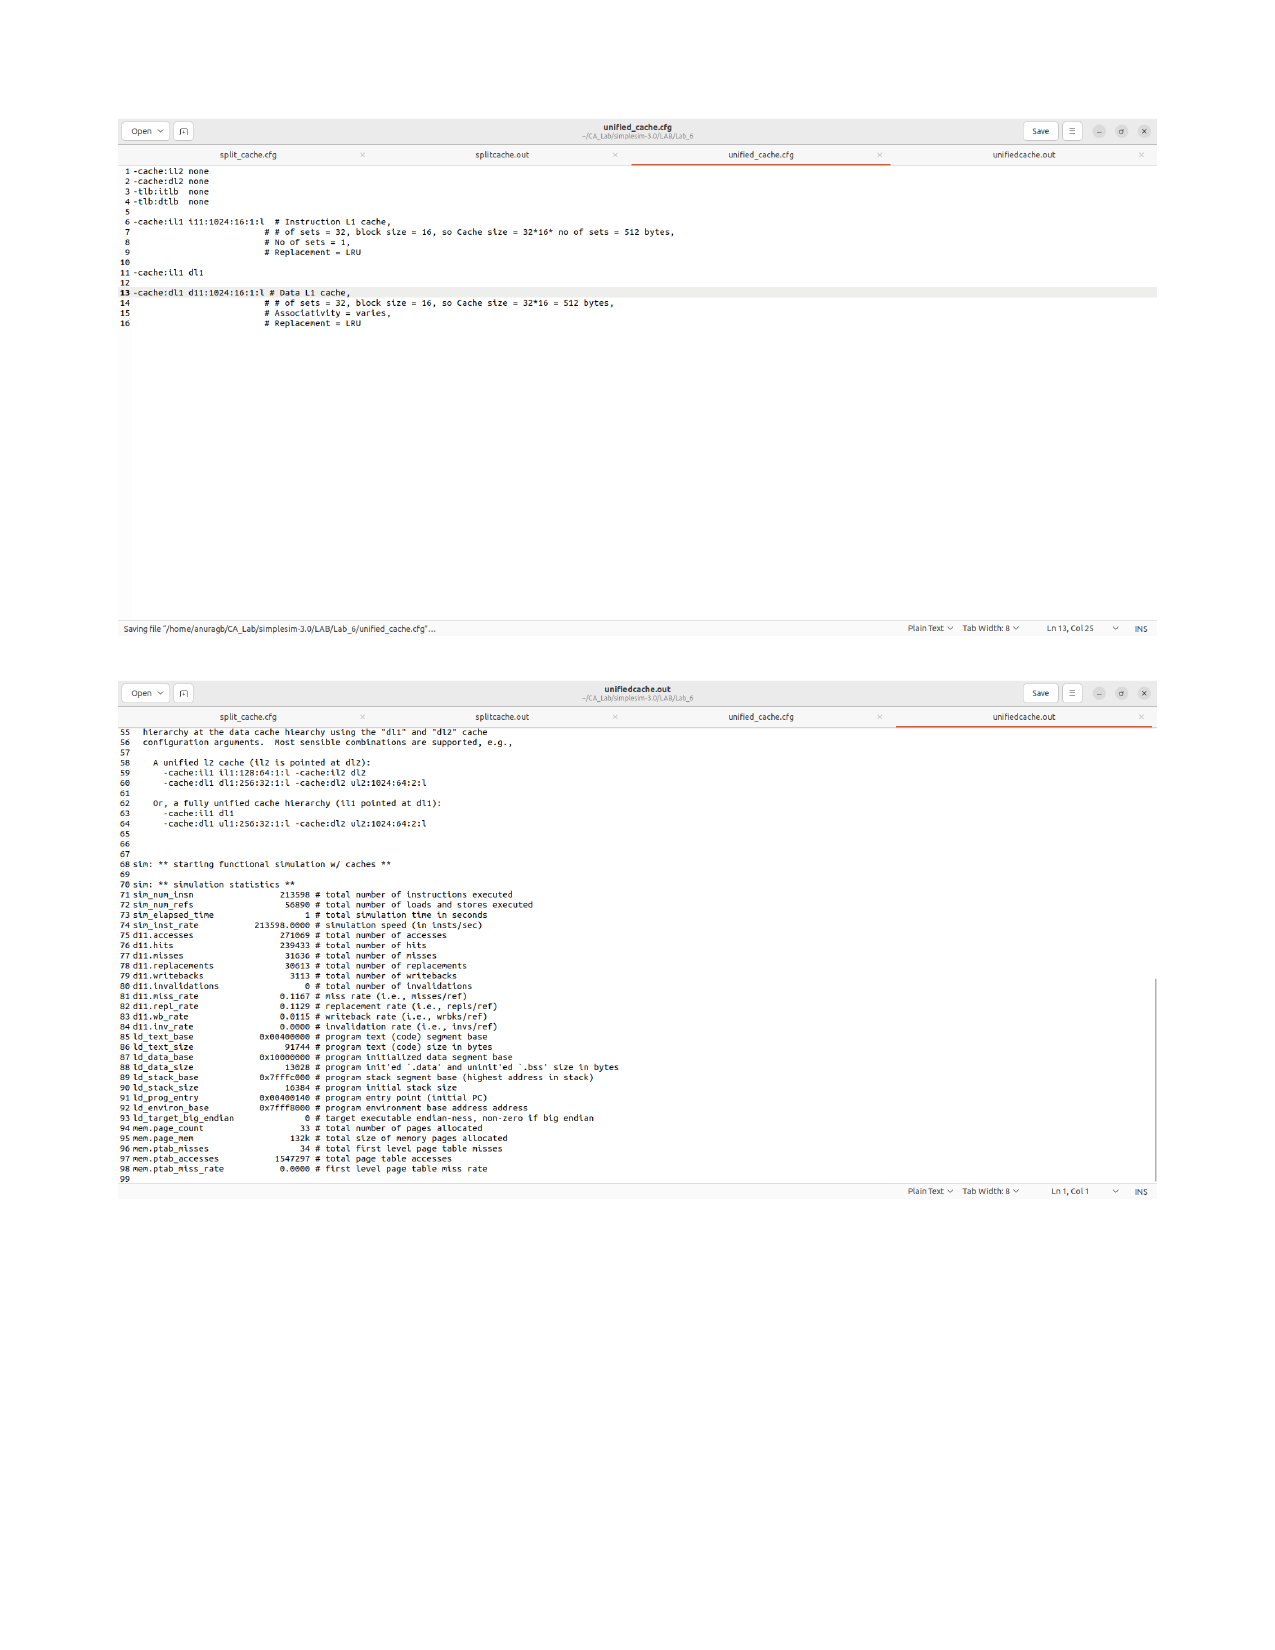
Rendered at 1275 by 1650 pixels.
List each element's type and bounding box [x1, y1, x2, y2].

picture [118, 118, 1157, 636]
picture [118, 680, 1157, 1199]
